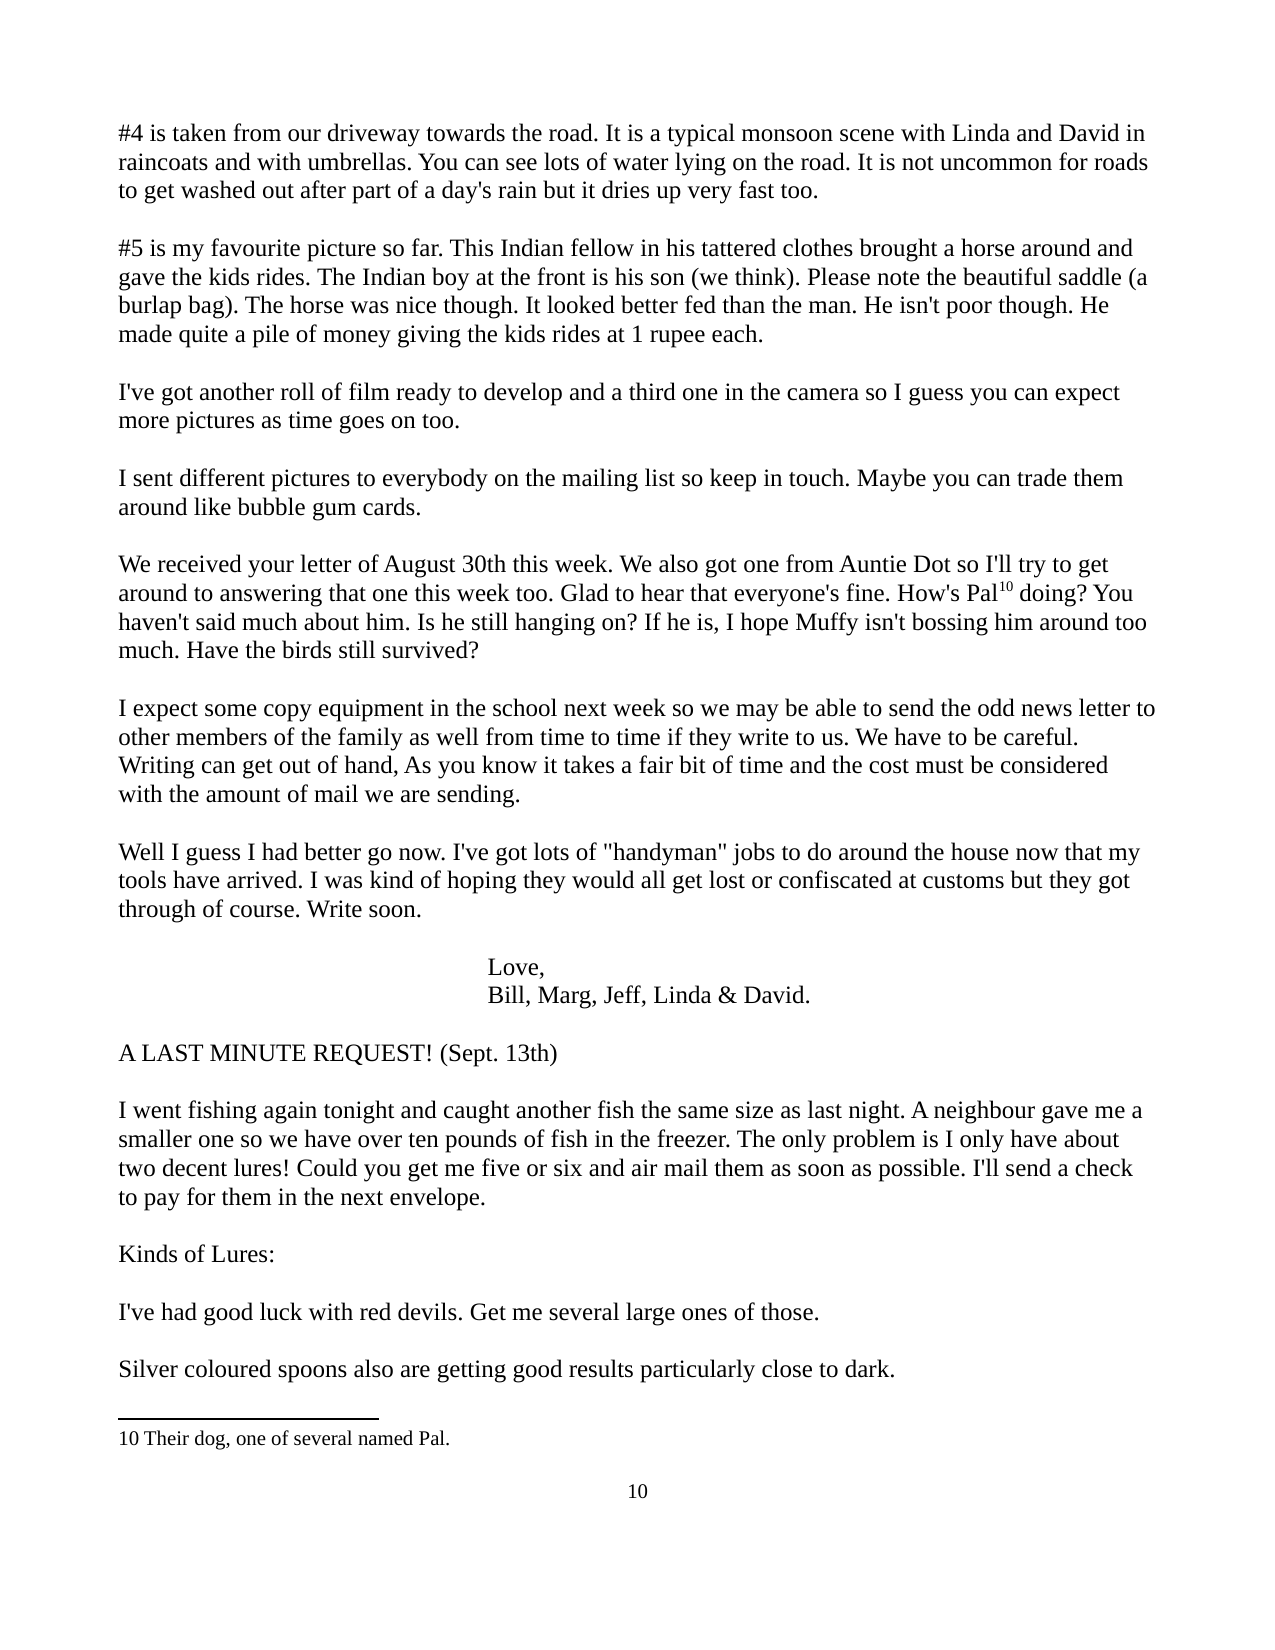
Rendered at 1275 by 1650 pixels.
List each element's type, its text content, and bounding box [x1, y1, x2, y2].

text Their dog, one of several named Pal. [118, 1426, 1157, 1449]
text I went fishing again tonight and caught another fish the same size as last night. A neighbour gave me a smaller one so we have over ten pounds of fish in the freezer. The only problem is I only have about two decent lures! Could you get me five or six and air mail them as soon as possible. I'll send a check to pay for them in the next envelope. [118, 1096, 1157, 1211]
text A LAST MINUTE REQUEST! (Sept. 13th) [118, 1038, 1157, 1067]
text I sent different pictures to everybody on the mailing list so keep in touch. Maybe you can trade them around like bubble gum cards. [118, 463, 1157, 521]
text Well I guess I had better go now. I've got lots of "handyman" jobs to do around the house now that my tools have arrived. I was kind of hoping they would all get lost or confiscated at customs but they got through of course. Write soon. [118, 837, 1157, 923]
text Kinds of Lures: [118, 1239, 1157, 1268]
text #5 is my favourite picture so far. This Indian fellow in his tattered clothes brought a horse around and gave the kids rides. The Indian boy at the front is his son (we think). Please note the beautiful saddle (a burlap bag). The horse was nice though. It looked better fed than the man. He isn't poor though. He made quite a pile of money giving the kids rides at 1 rupee each. [118, 233, 1157, 348]
text We received your letter of August 30th this week. We also got one from Auntie Dot so I'll try to get around to answering that one this week too. Glad to hear that everyone's fine. How's Pal doing? You haven't said much about him. Is he still hanging on? If he is, I hope Muffy isn't bossing him around too much. Have the birds still survived? [118, 549, 1157, 664]
text I've had good luck with red devils. Get me several large ones of those. [118, 1297, 1157, 1326]
text I've got another roll of film ready to develop and a third one in the camera so I guess you can expect more pictures as time goes on too. [118, 377, 1157, 434]
text Bill, Marg, Jeff, Linda & David. [118, 981, 1157, 1009]
text I expect some copy equipment in the school next week so we may be able to send the odd news letter to other members of the family as well from time to time if they write to us. We have to be careful. Writing can get out of hand, As you know it takes a fair bit of time and the cost must be considered with the amount of mail we are sending. [118, 693, 1157, 808]
text #4 is taken from our driveway towards the road. It is a typical monsoon scene with Linda and David in raincoats and with umbrellas. You can see lots of water lying on the road. It is not uncommon for roads to get washed out after part of a day's rain but it dries up very fast too. [118, 118, 1157, 204]
text Love, [118, 952, 1157, 981]
text Silver coloured spoons also are getting good results particularly close to dark. [118, 1354, 1157, 1383]
